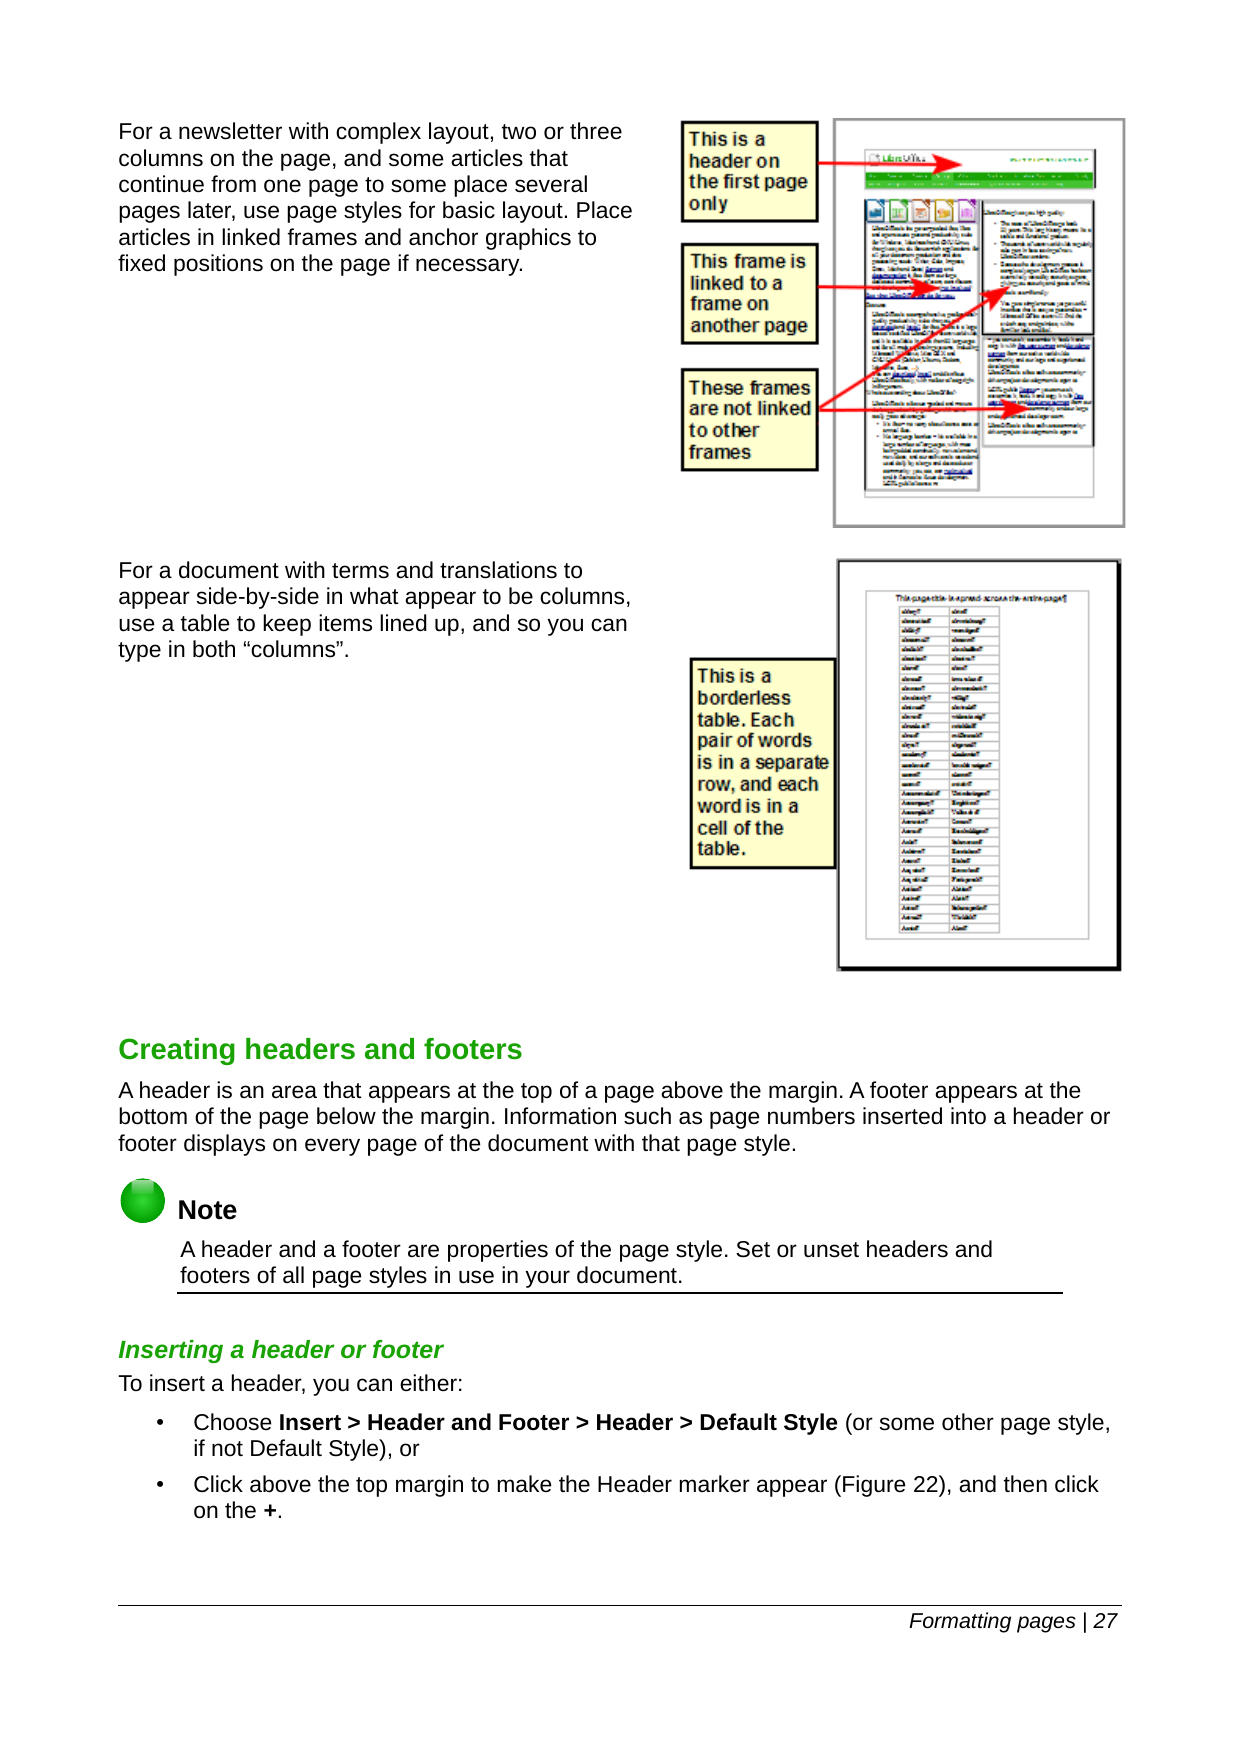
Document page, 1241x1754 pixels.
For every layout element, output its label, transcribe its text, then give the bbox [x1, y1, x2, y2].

picture [675, 118, 1126, 528]
table_cell For a document with terms and translations to appear side-by-side in what appear to be columns, use a table to keep items lined up, and so you can type in both “columns”. [118, 557, 651, 1002]
list Click above the top margin to make the Header marker appear (Figure 22), and then click on the +. [156, 1471, 1122, 1523]
subtitle Creating headers and footers [118, 1032, 1122, 1065]
subtitle Note [118, 1176, 1122, 1225]
list Choose Insert > Header and Footer > Header > Default Style (or some other page style, if not Default Style), or [156, 1409, 1122, 1462]
picture [687, 557, 1126, 973]
table_cell For a newsletter with complex layout, two or three columns on the page, and some articles that continue from one page to some place several pages later, use page styles for basic layout. Place articles in linked frames and anchor graphics to fixed positions on the page if necessary. [118, 118, 651, 557]
table_cell [651, 118, 1126, 557]
subtitle Inserting a header or footer [118, 1335, 1122, 1364]
table_cell [651, 557, 1126, 1002]
text A header and a footer are properties of the page style. Set or unset headers and footers of all page styles in use in your document. [177, 1233, 1063, 1292]
text To insert a header, you can either: [118, 1370, 1122, 1396]
text A header is an area that appears at the top of a page above the margin. A footer appears at the bottom of the page below the margin. Information such as page numbers inserted into a header or footer displays on every page of the document with that page style. [118, 1077, 1122, 1156]
